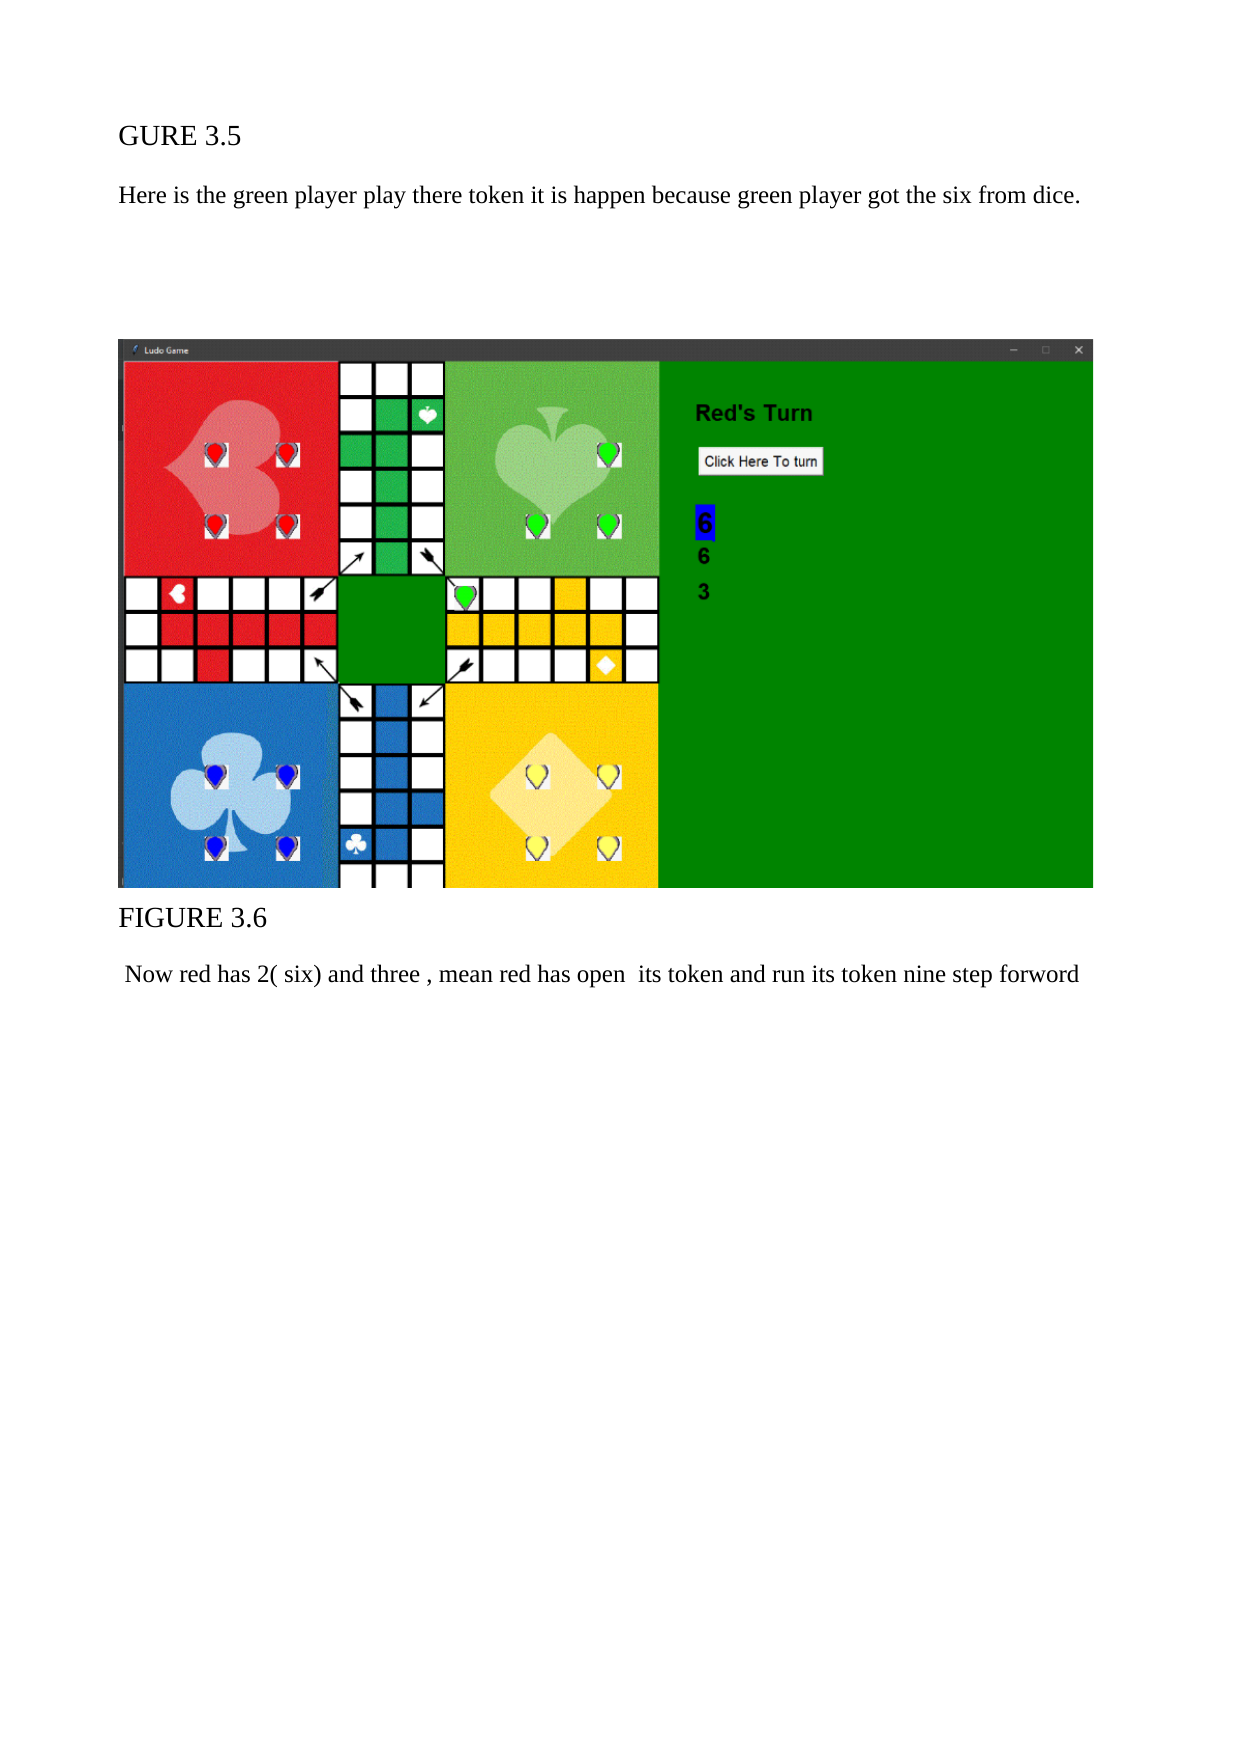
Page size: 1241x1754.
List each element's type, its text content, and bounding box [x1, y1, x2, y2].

text GURE 3.5 [118, 118, 1122, 152]
text FIGURE 3.6 [118, 339, 1122, 934]
text Now red has 2( six) and three , mean red has open its token and run its token nine step forword [118, 959, 1122, 988]
text Here is the green player play there token it is happen because green player got the six from dice. [118, 180, 1122, 208]
